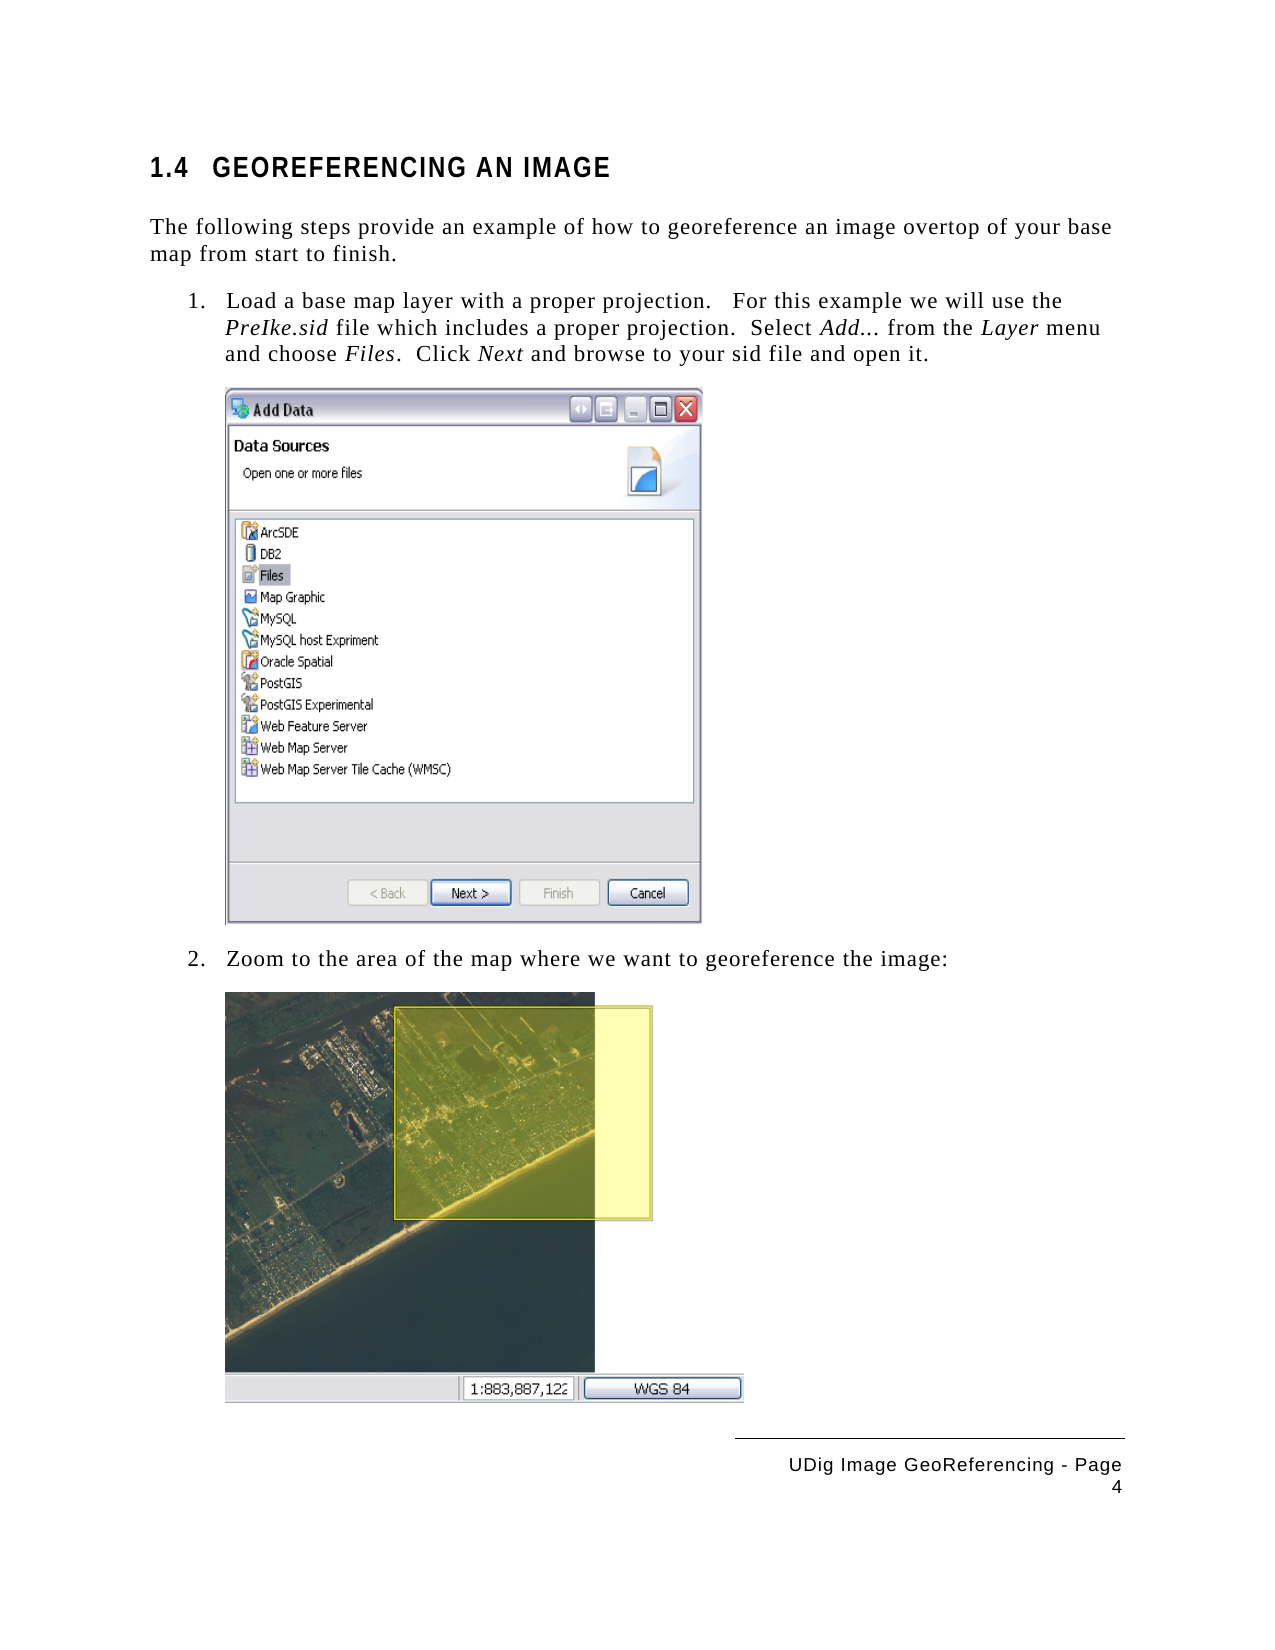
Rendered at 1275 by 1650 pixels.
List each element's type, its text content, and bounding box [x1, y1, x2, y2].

list Load a base map layer with a proper projection. For this example we will use the PreIke.sid file which includes a proper projection. Select Add... from the Layer menu and choose Files. Click Next and browse to your sid file and open it. [187, 287, 1125, 366]
text The following steps provide an example of how to georeference an image overtop of your base map from start to finish. [150, 213, 1125, 266]
list Zoom to the area of the map where we want to georeference the image: [187, 945, 1125, 972]
subtitle Georeferencing an image [150, 150, 1125, 183]
